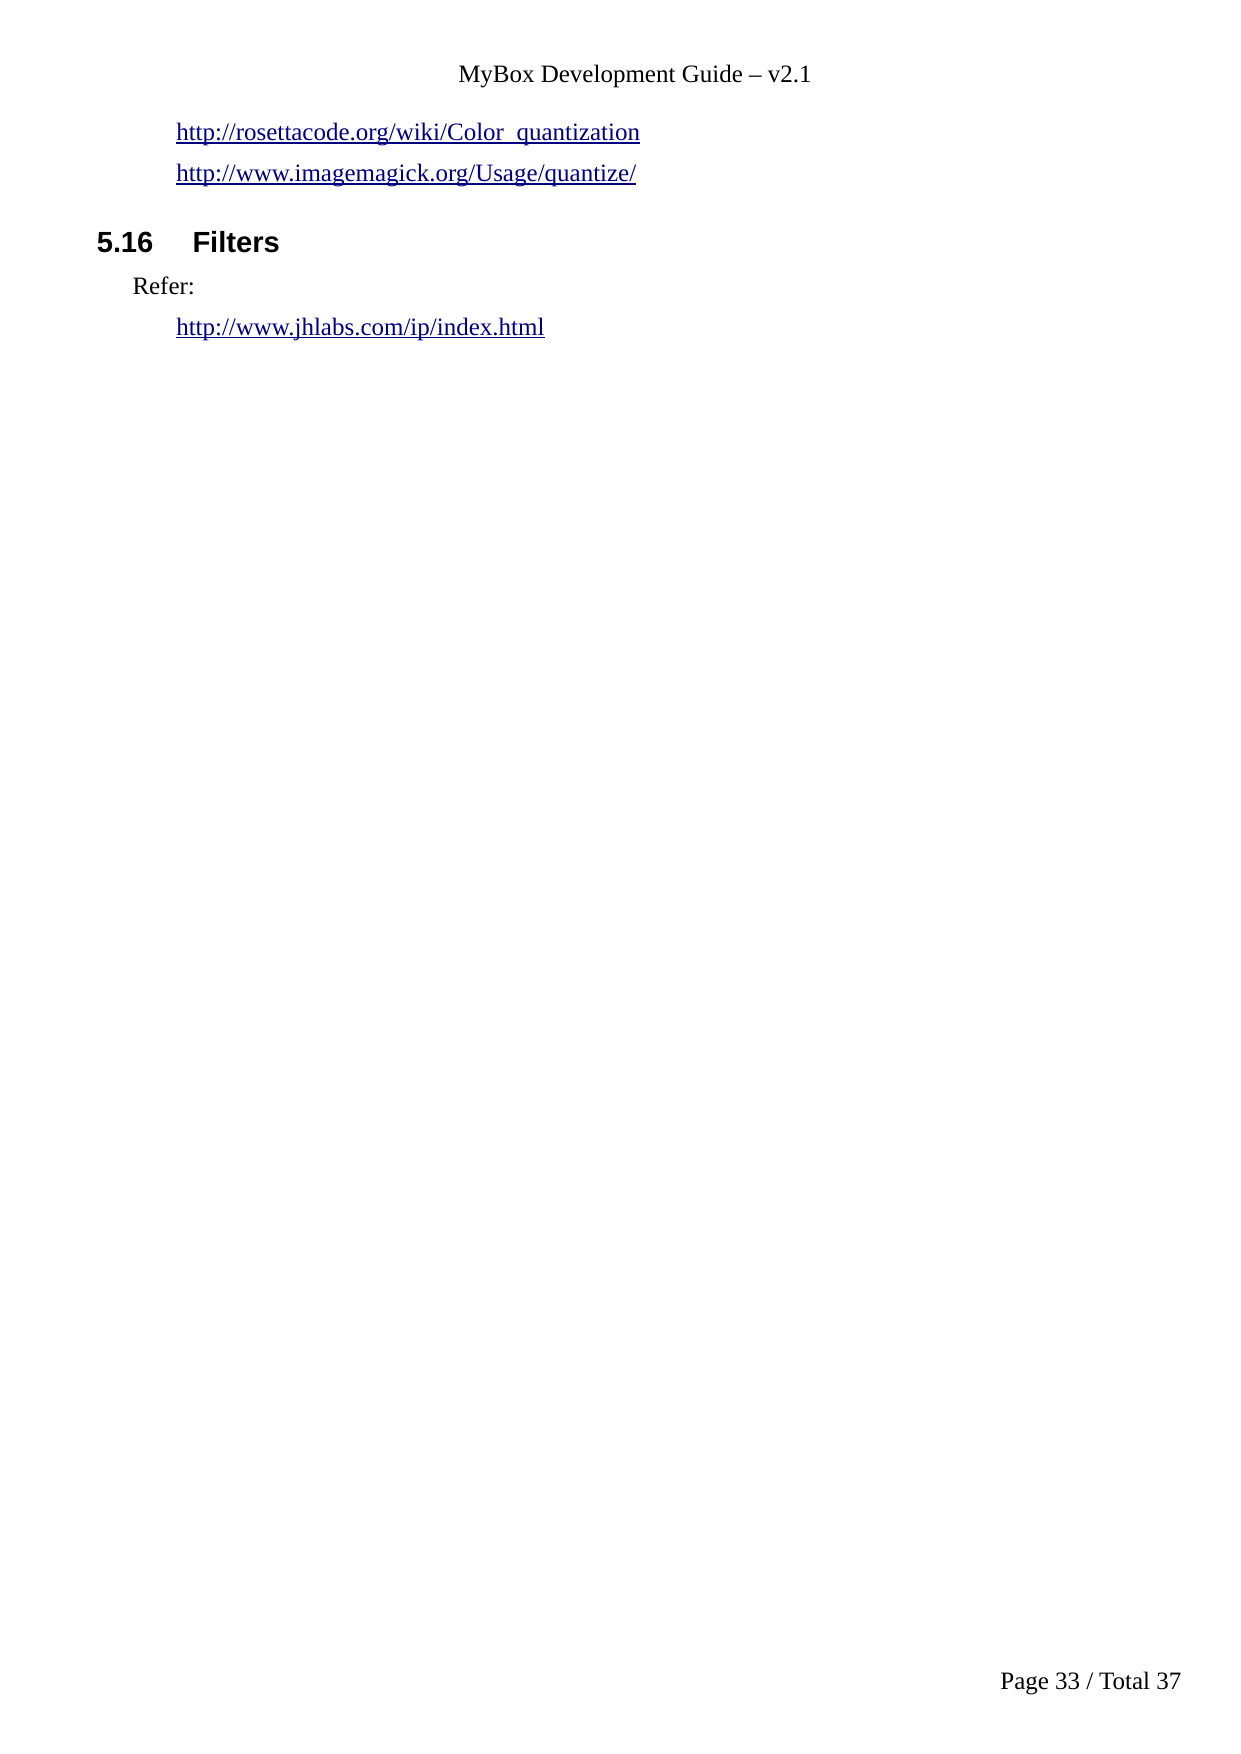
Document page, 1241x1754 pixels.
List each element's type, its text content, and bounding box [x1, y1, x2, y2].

subtitle Filters [88, 225, 1181, 258]
text http://www.imagemagick.org/Usage/quantize/ [88, 158, 1181, 187]
text http://rosettacode.org/wiki/Color_quantization [88, 117, 1181, 146]
text http://www.jhlabs.com/ip/index.html [88, 312, 1181, 341]
text Refer: [88, 271, 1181, 299]
